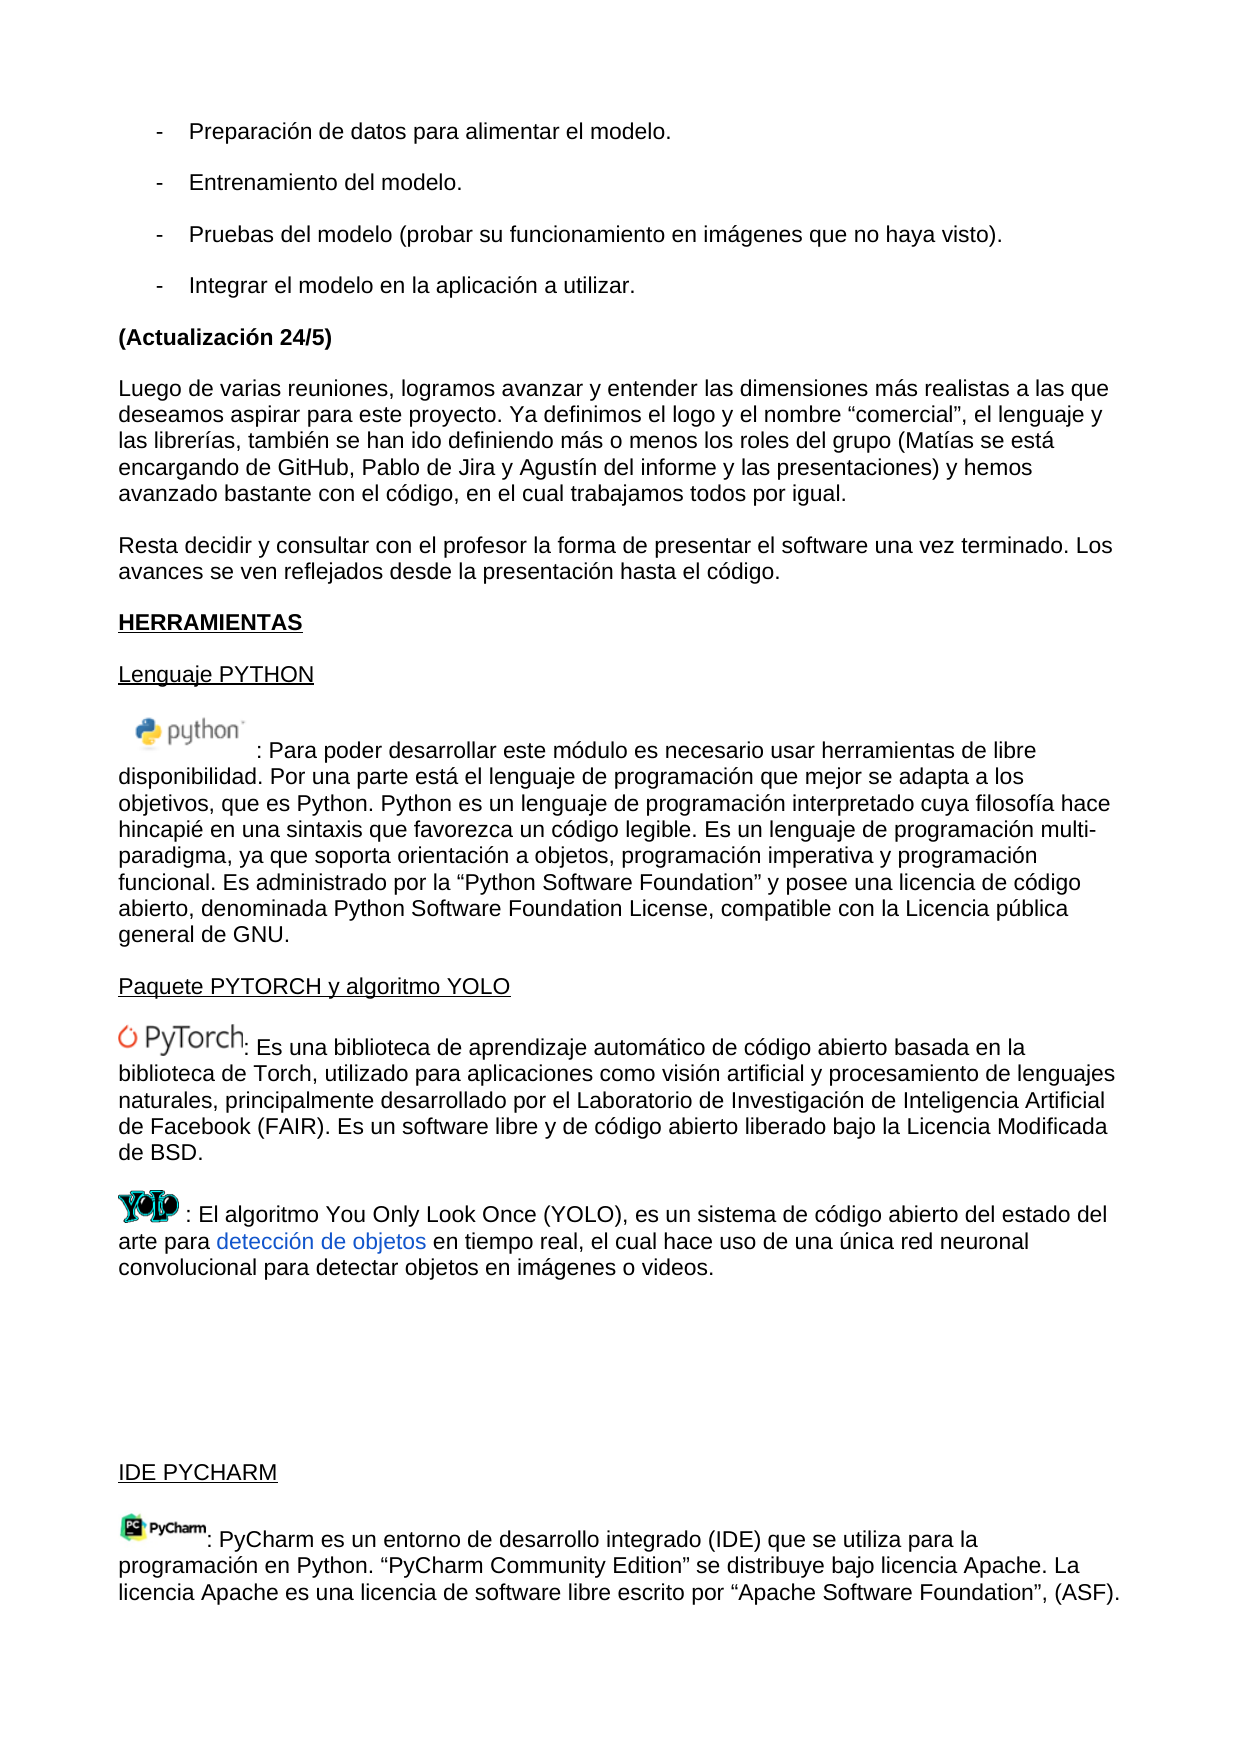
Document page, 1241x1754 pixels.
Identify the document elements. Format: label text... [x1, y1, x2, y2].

text Luego de varias reuniones, logramos avanzar y entender las dimensiones más realistas a las que deseamos aspirar para este proyecto. Ya definimos el logo y el nombre “comercial”, el lenguaje y las librerías, también se han ido definiendo más o menos los roles del grupo (Matías se está encargando de GitHub, Pablo de Jira y Agustín del informe y las presentaciones) y hemos avanzado bastante con el código, en el cual trabajamos todos por igual. [118, 375, 1122, 507]
text Lenguaje PYTHON [118, 661, 1122, 687]
text : Para poder desarrollar este módulo es necesario usar herramientas de libre disponibilidad. Por una parte está el lenguaje de programación que mejor se adapta a los objetivos, que es Python. Python es un lenguaje de programación interpretado cuya filosofía hace hincapié en una sintaxis que favorezca un código legible. Es un lenguaje de programación multi-paradigma, ya que soporta orientación a objetos, programación imperativa y programación funcional. Es administrado por la “Python Software Foundation” y posee una licencia de código abierto, denominada Python Software Foundation License, compatible con la Licencia pública general de GNU. [118, 712, 1122, 948]
text - Entrenamiento del modelo. [156, 169, 1122, 196]
text - Pruebas del modelo (probar su funcionamiento en imágenes que no haya visto). [156, 221, 1122, 247]
text : PyCharm es un entorno de desarrollo integrado (IDE) que se utiliza para la programación en Python. “PyCharm Community Edition” se distribuye bajo licencia Apache. La licencia Apache es una licencia de software libre escrito por “Apache Software Foundation”, (ASF). [118, 1511, 1122, 1605]
text Paquete PYTORCH y algoritmo YOLO [118, 973, 1122, 999]
text IDE PYCHARM [118, 1459, 1122, 1486]
text : El algoritmo You Only Look Once (YOLO), es un sistema de código abierto del estado del arte para detección de objetos en tiempo real, el cual hace uso de una única red neuronal convolucional para detectar objetos en imágenes o videos. [118, 1191, 1122, 1280]
picture [118, 1190, 179, 1223]
text - Integrar el modelo en la aplicación a utilizar. [156, 272, 1122, 298]
picture [118, 712, 256, 759]
text - Preparación de datos para alimentar el modelo. [156, 118, 1122, 144]
picture [118, 1510, 207, 1548]
text : Es una biblioteca de aprendizaje automático​ de código abierto basada en la biblioteca de Torch, utilizado para aplicaciones como visión artificial y procesamiento de lenguajes naturales, principalmente desarrollado por el Laboratorio de Investigación de Inteligencia Artificial de Facebook (FAIR). Es un software libre y de código abierto liberado bajo la Licencia Modificada de BSD. [118, 1024, 1122, 1166]
text HERRAMIENTAS [118, 609, 1122, 636]
text (Actualización 24/5) [118, 323, 1122, 350]
picture [118, 1024, 243, 1056]
text Resta decidir y consultar con el profesor la forma de presentar el software una vez terminado. Los avances se ven reflejados desde la presentación hasta el código. [118, 532, 1122, 584]
